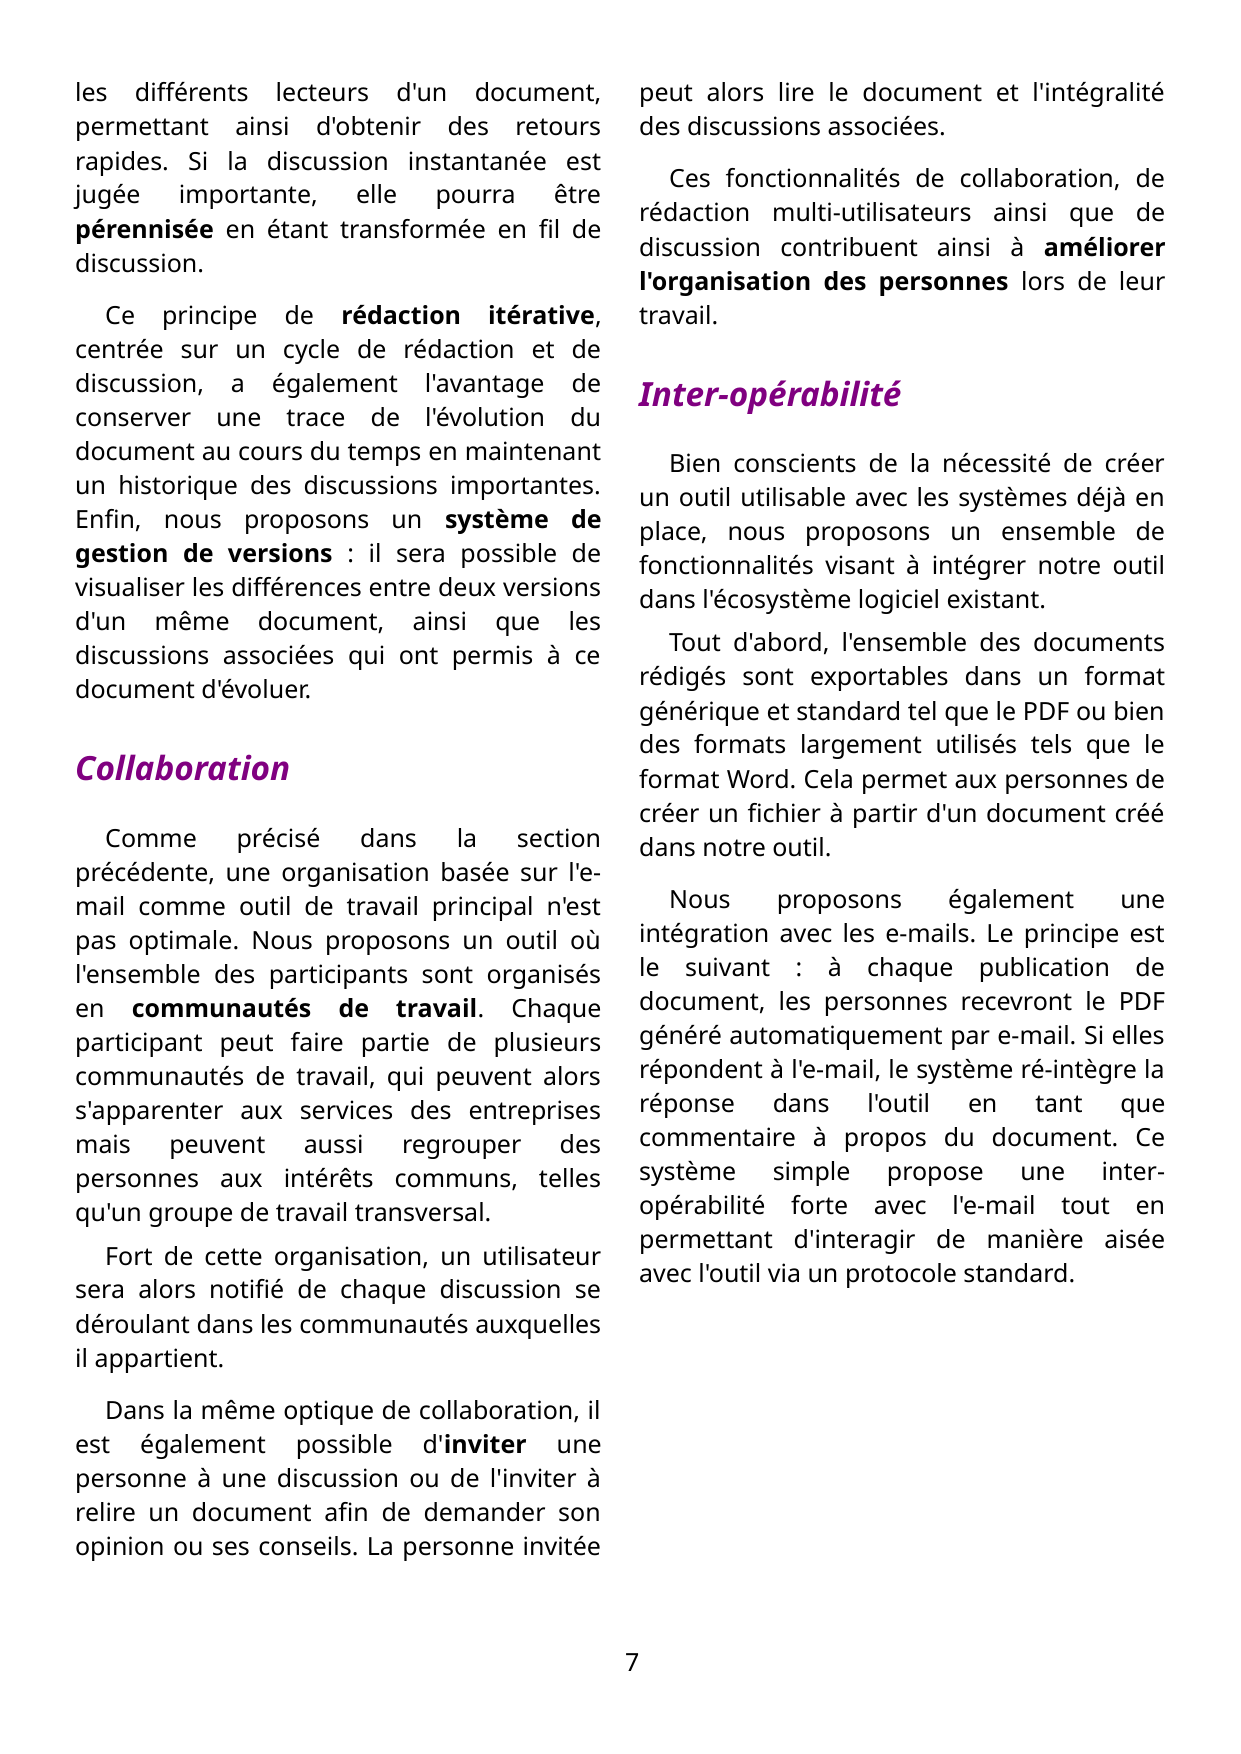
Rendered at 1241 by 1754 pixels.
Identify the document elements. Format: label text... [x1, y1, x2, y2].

subtitle Inter-opérabilité [639, 370, 1166, 416]
text Comme précisé dans la section précédente, une organisation basée sur l'e-mail comme outil de travail principal n'est pas optimale. Nous proposons un outil où l'ensemble des participants sont organisés en communautés de travail. Chaque participant peut faire partie de plusieurs communautés de travail, qui peuvent alors s'apparenter aux services des entreprises mais peuvent aussi regrouper des personnes aux intérêts communs, telles qu'un groupe de travail transversal. [75, 820, 601, 1229]
text peut alors lire le document et l'intégralité des discussions associées. [639, 75, 1166, 143]
text Dans la même optique de collaboration, il est également possible d'inviter une personne à une discussion ou de l'inviter à relire un document afin de demander son opinion ou ses conseils. La personne invitée [75, 1392, 601, 1563]
subtitle Collaboration [75, 745, 601, 790]
text Tout d'abord, l'ensemble des documents rédigés sont exportables dans un format générique et standard tel que le PDF ou bien des formats largement utilisés tels que le format Word. Cela permet aux personnes de créer un fichier à partir d'un document créé dans notre outil. [639, 625, 1166, 863]
text Fort de cette organisation, un utilisateur sera alors notifié de chaque discussion se déroulant dans les communautés auxquelles il appartient. [75, 1238, 601, 1374]
text Nous proposons également une intégration avec les e-mails. Le principe est le suivant : à chaque publication de document, les personnes recevront le PDF généré automatiquement par e-mail. Si elles répondent à l'e-mail, le système ré-intègre la réponse dans l'outil en tant que commentaire à propos du document. Ce système simple propose une inter-opérabilité forte avec l'e-mail tout en permettant d'interagir de manière aisée avec l'outil via un protocole standard. [639, 881, 1166, 1290]
text Ce principe de rédaction itérative, centrée sur un cycle de rédaction et de discussion, a également l'avantage de conserver une trace de l'évolution du document au cours du temps en maintenant un historique des discussions importantes. Enfin, nous proposons un système de gestion de versions : il sera possible de visualiser les différences entre deux versions d'un même document, ainsi que les discussions associées qui ont permis à ce document d'évoluer. [75, 297, 601, 706]
text Bien conscients de la nécessité de créer un outil utilisable avec les systèmes déjà en place, nous proposons un ensemble de fonctionnalités visant à intégrer notre outil dans l'écosystème logiciel existant. [639, 446, 1166, 616]
text Ces fonctionnalités de collaboration, de rédaction multi-utilisateurs ainsi que de discussion contribuent ainsi à améliorer l'organisation des personnes lors de leur travail. [639, 161, 1166, 331]
text les différents lecteurs d'un document, permettant ainsi d'obtenir des retours rapides. Si la discussion instantanée est jugée importante, elle pourra être pérennisée en étant transformée en fil de discussion. [75, 75, 601, 279]
